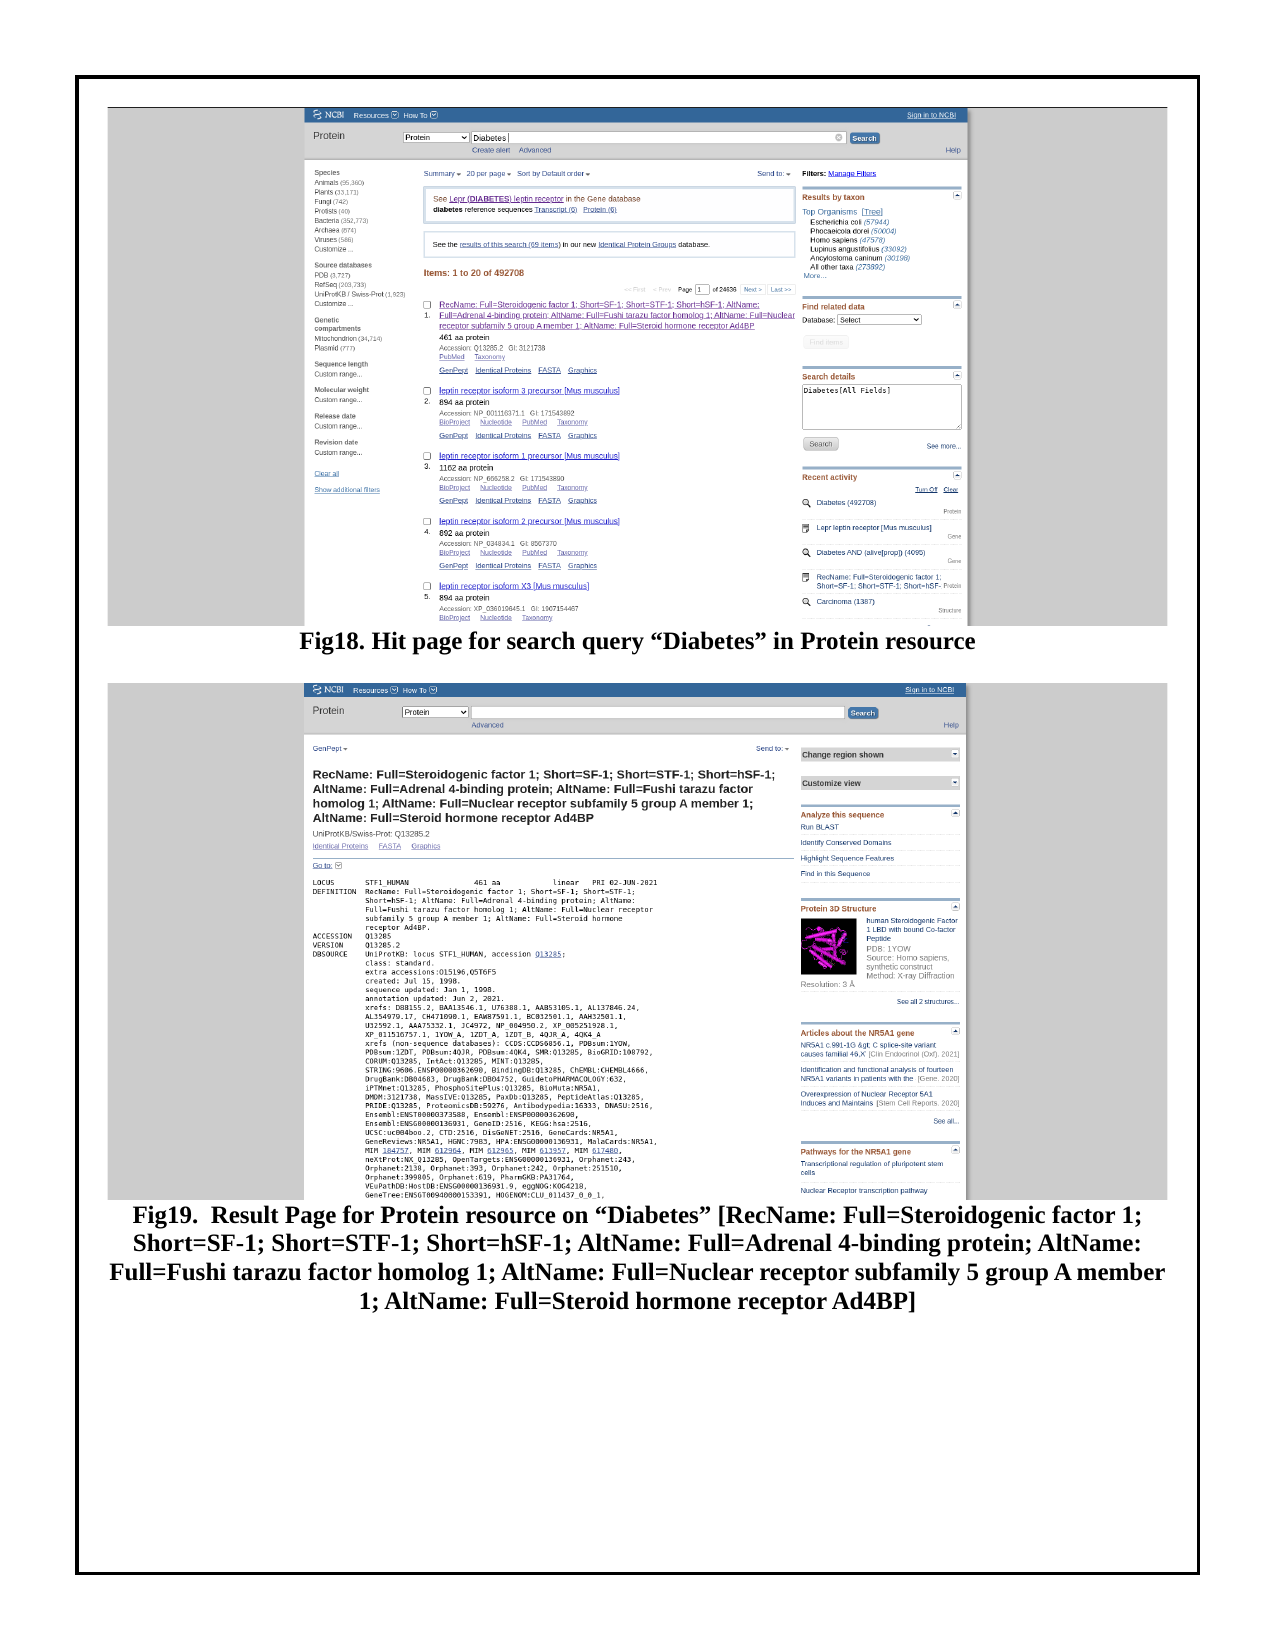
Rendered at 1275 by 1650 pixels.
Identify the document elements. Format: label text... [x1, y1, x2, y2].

picture [107, 683, 1168, 1200]
text Fig18. Hit page for search query “Diabetes” in Protein resource [108, 626, 1167, 655]
picture [107, 107, 1168, 626]
text Fig19. Result Page for Protein resource on “Diabetes” [RecName: Full=Steroidogenic factor 1; Short=SF-1; Short=STF-1; Short=hSF-1; AltName: Full=Adrenal 4-binding protein; AltName: Full=Fushi tarazu factor homolog 1; AltName: Full=Nuclear receptor subfamily 5 group A member 1; AltName: Full=Steroid hormone receptor Ad4BP] [108, 1200, 1167, 1315]
